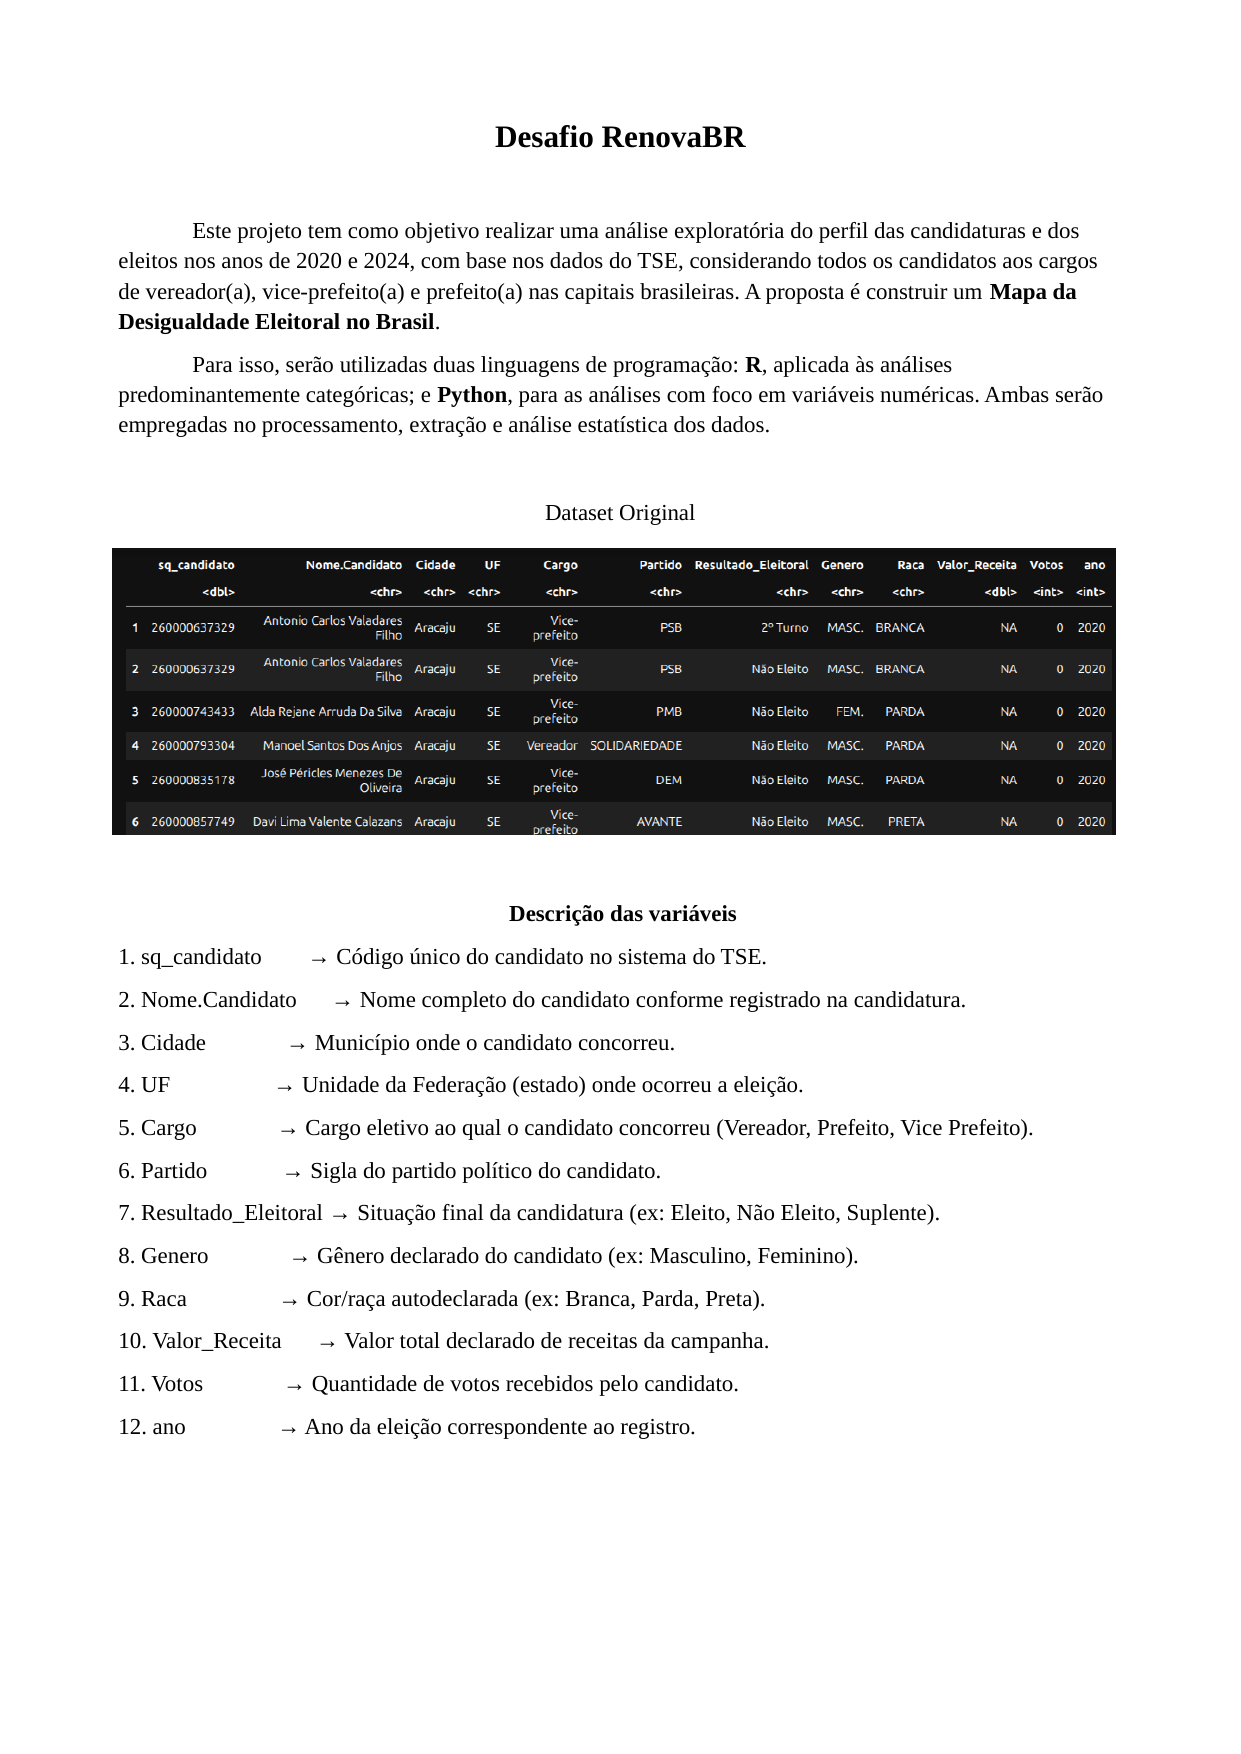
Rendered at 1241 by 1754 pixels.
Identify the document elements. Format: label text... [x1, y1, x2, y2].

text Descrição das variáveis [118, 900, 1122, 927]
text 1. sq_candidato → Código único do candidato no sistema do TSE. [118, 943, 1122, 969]
text 5. Cargo → Cargo eletivo ao qual o candidato concorreu (Vereador, Prefeito, Vice Prefeito). [118, 1114, 1122, 1140]
text 3. Cidade → Município onde o candidato concorreu. [118, 1028, 1122, 1055]
text Este projeto tem como objetivo realizar uma análise exploratória do perfil das candidaturas e dos eleitos nos anos de 2020 e 2024, com base nos dados do TSE, considerando todos os candidatos aos cargos de vereador(a), vice-prefeito(a) e prefeito(a) nas capitais brasileiras. A proposta é construir um Mapa da Desigualdade Eleitoral no Brasil. [118, 217, 1122, 334]
text 10. Valor_Receita → Valor total declarado de receitas da campanha. [118, 1327, 1122, 1354]
text 12. ano → Ano da eleição correspondente ao registro. [118, 1413, 1122, 1439]
text 4. UF → Unidade da Federação (estado) onde ocorreu a eleição. [118, 1071, 1122, 1098]
text Desafio RenovaBR [118, 118, 1122, 154]
text 6. Partido → Sigla do partido político do candidato. [118, 1157, 1122, 1183]
picture [112, 548, 1116, 835]
text 7. Resultado_Eleitoral → Situação final da candidatura (ex: Eleito, Não Eleito, Suplente). [118, 1199, 1122, 1226]
text Dataset Original [118, 499, 1122, 526]
text 9. Raca → Cor/raça autodeclarada (ex: Branca, Parda, Preta). [118, 1285, 1122, 1311]
text Para isso, serão utilizadas duas linguagens de programação: R, aplicada às análises predominantemente categóricas; e Python, para as análises com foco em variáveis numéricas. Ambas serão empregadas no processamento, extração e análise estatística dos dados. [118, 351, 1122, 437]
text 11. Votos → Quantidade de votos recebidos pelo candidato. [118, 1370, 1122, 1397]
text 8. Genero → Gênero declarado do candidato (ex: Masculino, Feminino). [118, 1242, 1122, 1268]
text 2. Nome.Candidato → Nome completo do candidato conforme registrado na candidatura. [118, 986, 1122, 1012]
